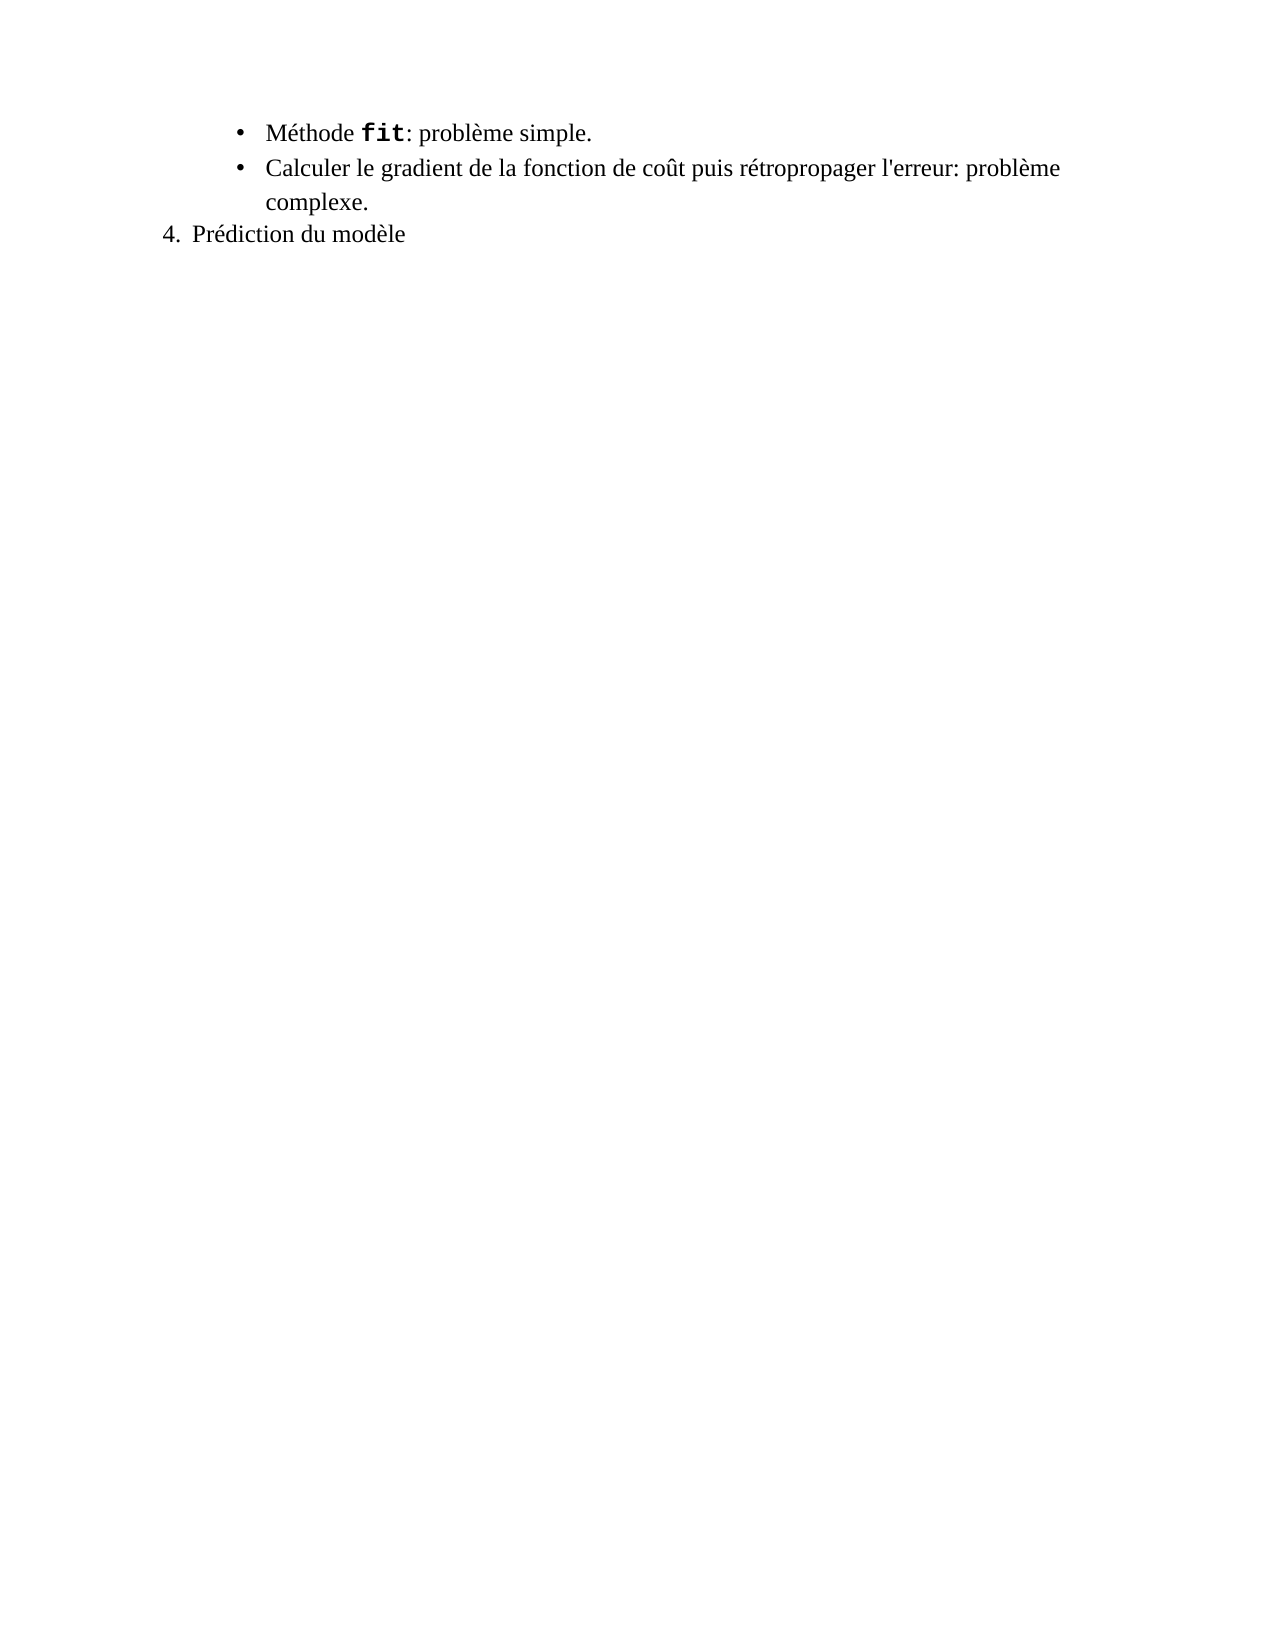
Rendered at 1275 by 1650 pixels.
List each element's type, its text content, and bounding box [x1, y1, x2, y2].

list Calculer le gradient de la fonction de coût puis rétropropager l'erreur: problème complexe. [236, 153, 1157, 215]
list Prédiction du modèle [162, 219, 1157, 248]
list Méthode fit: problème simple. [236, 118, 1157, 149]
